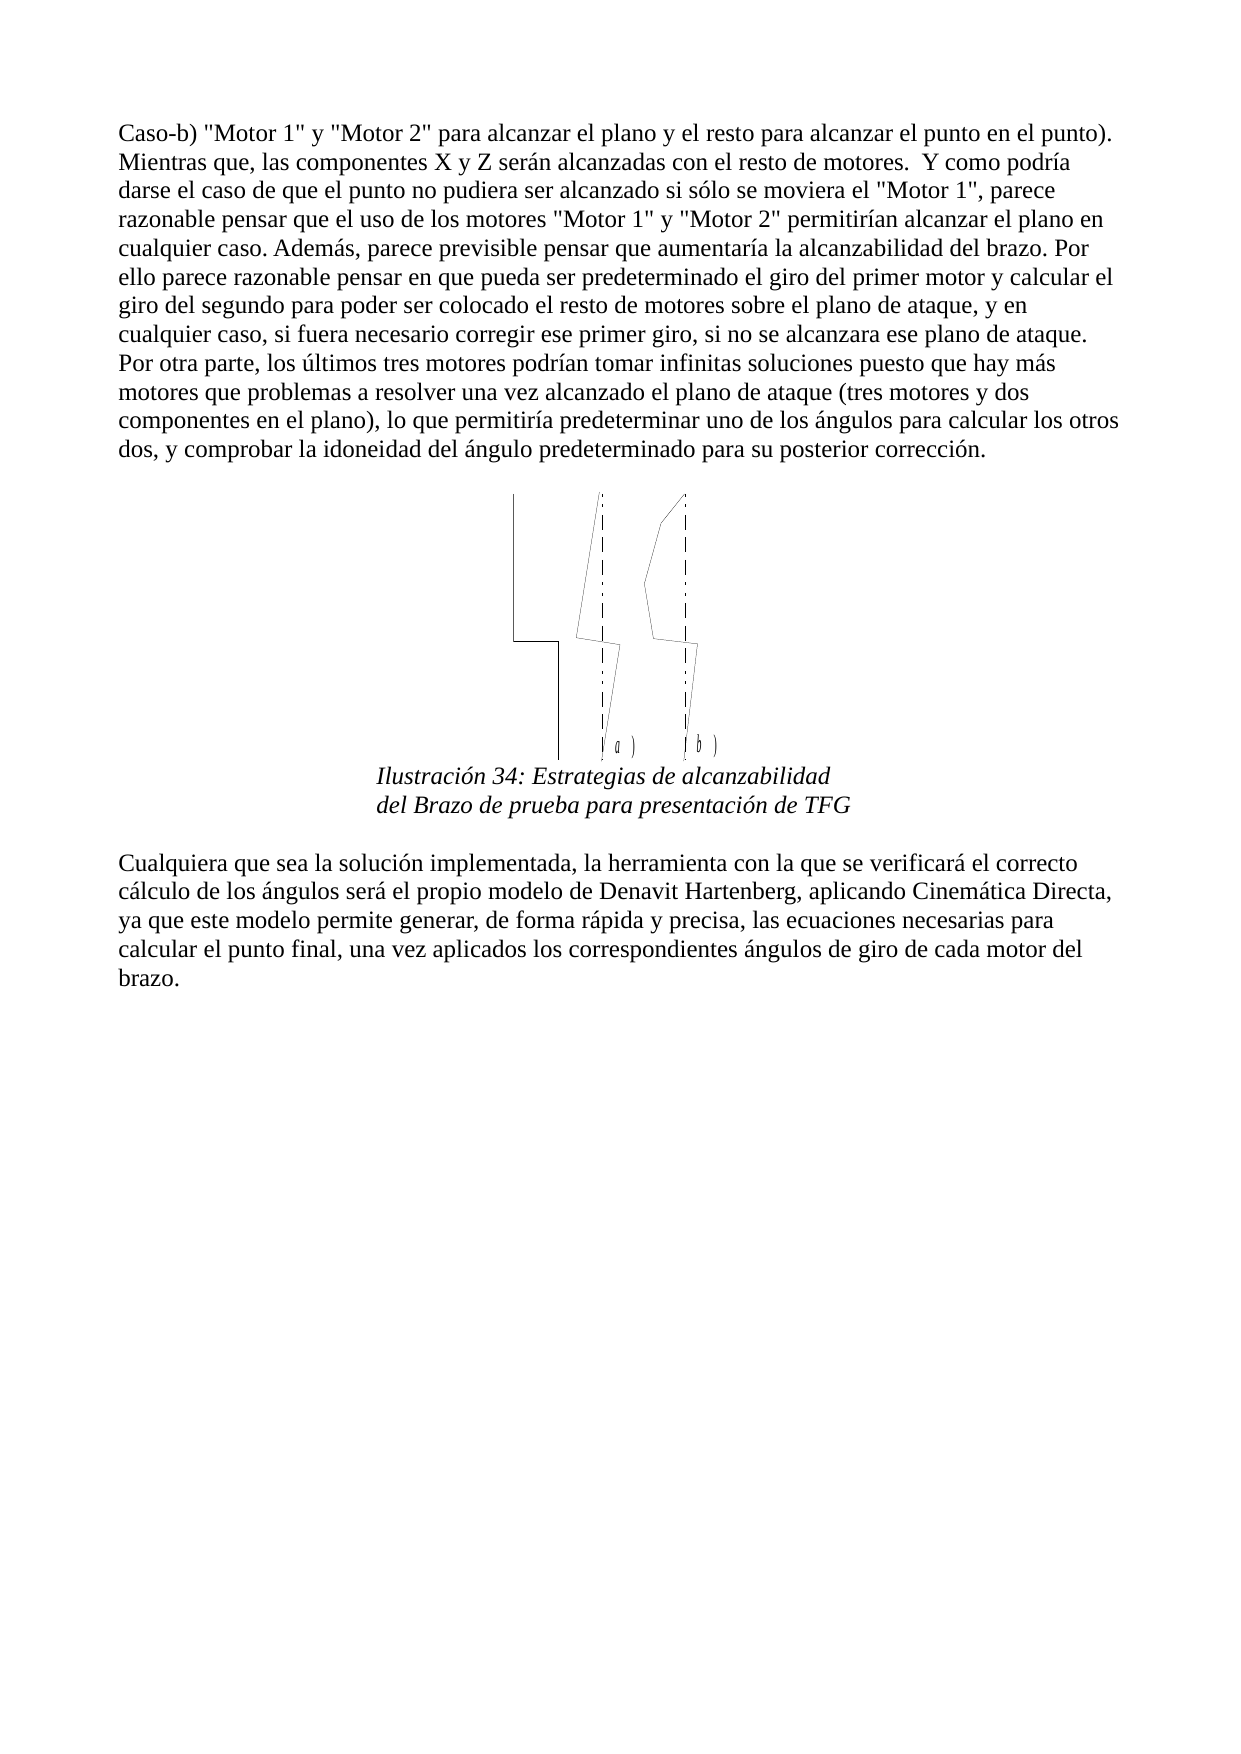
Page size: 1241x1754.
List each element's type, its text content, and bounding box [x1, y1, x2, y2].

text Ilustración 34: Estrategias de alcanzabilidad del Brazo de prueba para presentación de TFG [376, 504, 864, 819]
text Por otra parte, los últimos tres motores podrían tomar infinitas soluciones puesto que hay más motores que problemas a resolver una vez alcanzado el plano de ataque (tres motores y dos componentes en el plano), lo que permitiría predeterminar uno de los ángulos para calcular los otros dos, y comprobar la idoneidad del ángulo predeterminado para su posterior corrección. [118, 348, 1122, 463]
text Caso-b) "Motor 1" y "Motor 2" para alcanzar el plano y el resto para alcanzar el punto en el punto). Mientras que, las componentes X y Z serán alcanzadas con el resto de motores. Y como podría darse el caso de que el punto no pudiera ser alcanzado si sólo se moviera el "Motor 1", parece razonable pensar que el uso de los motores "Motor 1" y "Motor 2" permitirían alcanzar el plano en cualquier caso. Además, parece previsible pensar que aumentaría la alcanzabilidad del brazo. Por ello parece razonable pensar en que pueda ser predeterminado el giro del primer motor y calcular el giro del segundo para poder ser colocado el resto de motores sobre el plano de ataque, y en cualquier caso, si fuera necesario corregir ese primer giro, si no se alcanzara ese plano de ataque. [118, 118, 1122, 348]
text Cualquiera que sea la solución implementada, la herramienta con la que se verificará el correcto cálculo de los ángulos será el propio modelo de Denavit Hartenberg, aplicando Cinemática Directa, ya que este modelo permite generar, de forma rápida y precisa, las ecuaciones necesarias para calcular el punto final, una vez aplicados los correspondientes ángulos de giro de cada motor del brazo. [118, 848, 1122, 991]
